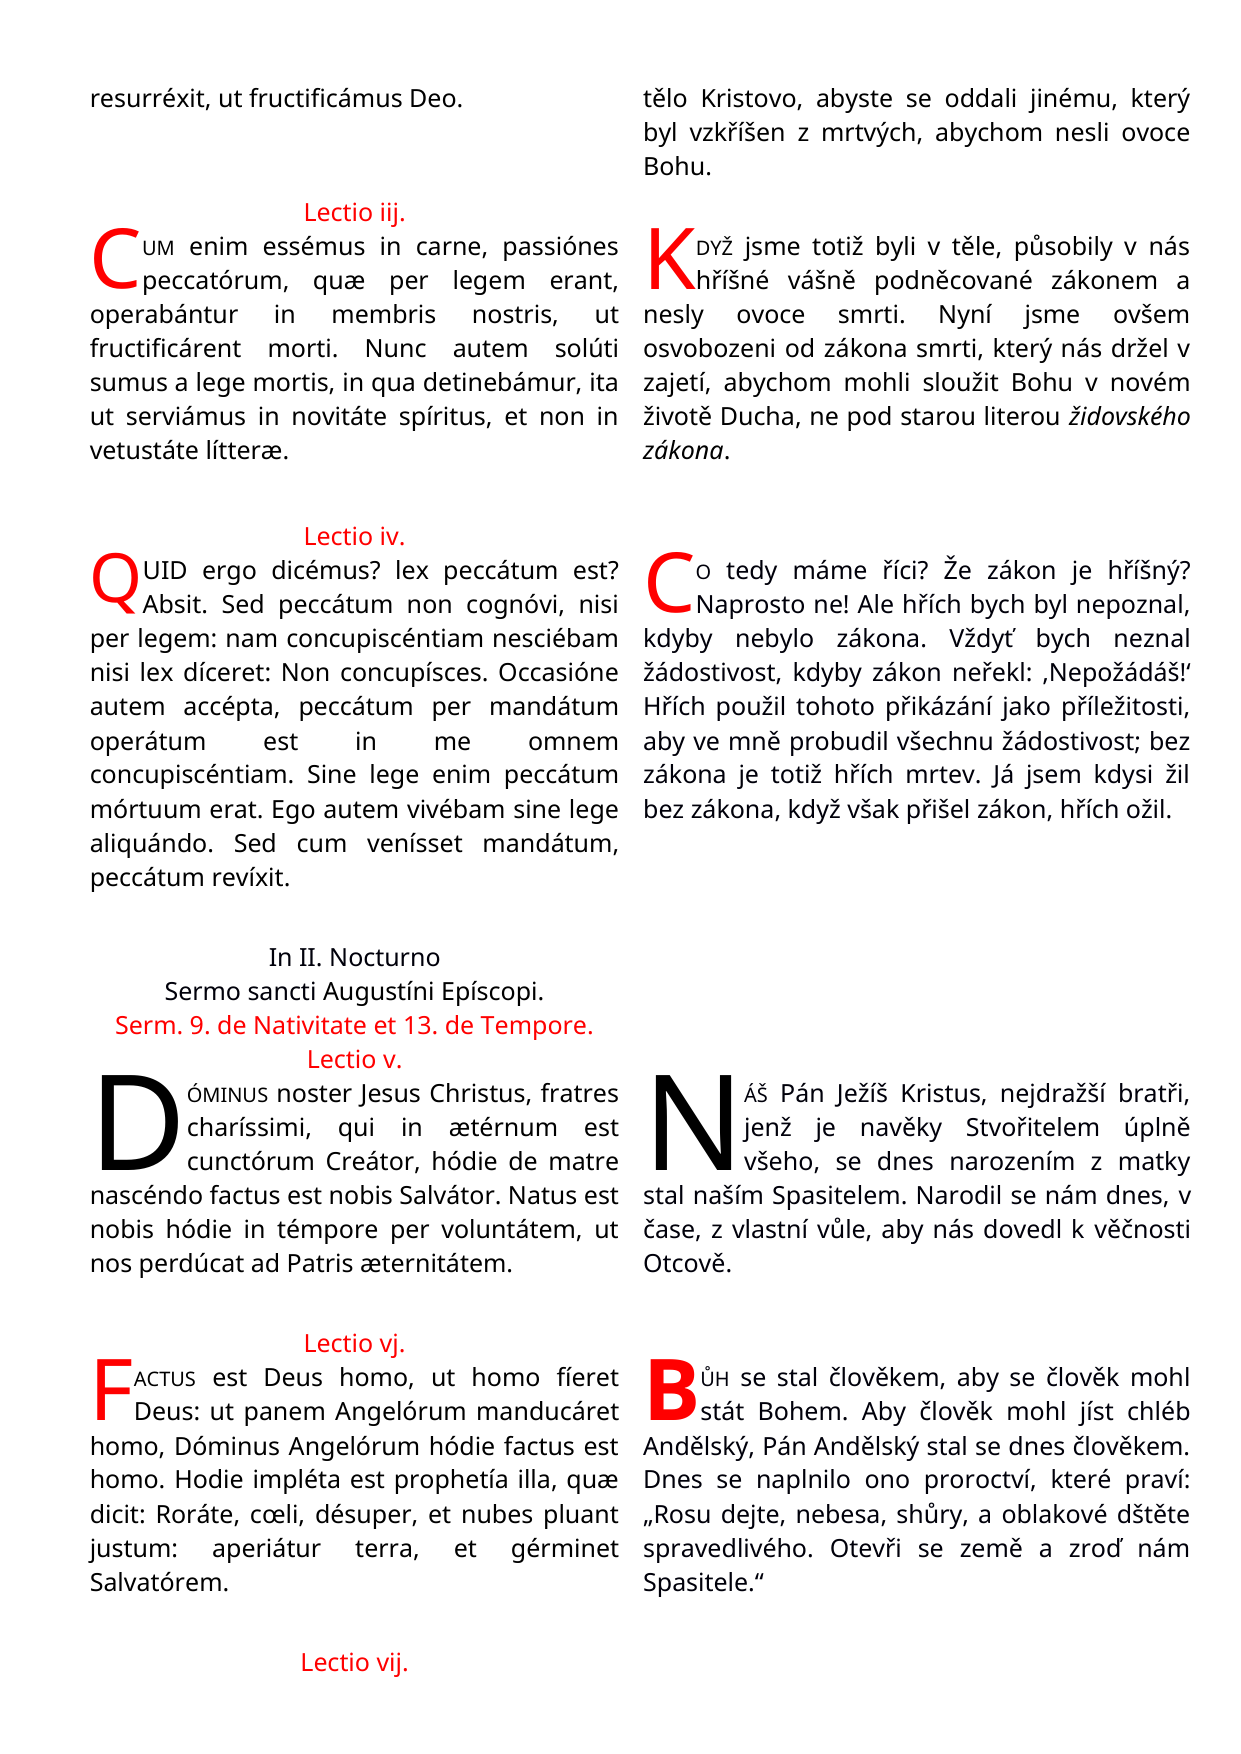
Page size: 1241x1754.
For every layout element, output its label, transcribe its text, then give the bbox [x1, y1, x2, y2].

table_cell [631, 1639, 1203, 1684]
table_cell Když jsme totiž byli v těle, působily v nás hříšné vášně podněcované zákonem a nesly ovoce smrti. Nyní jsme ovšem osvobozeni od zákona smrti, který nás držel v zajetí, abychom mohli sloužit Bohu v novém životě Ducha, ne pod starou literou židovského zákona. [631, 189, 1203, 513]
table_cell Bůh se stal člověkem, aby se člověk mohl stát Bohem. Aby člověk mohl jíst chléb Andělský, Pán Andělský stal se dnes člověkem. Dnes se naplnilo ono proroctví, které praví: „Rosu dejte, nebesa, shůry, a oblakové dštěte spravedlivého. Otevři se země a zroď nám Spasitele.“ [631, 1320, 1203, 1638]
table_cell Lectio vj. Factus est Deus homo, ut homo fíeret Deus: ut panem Angelórum manducáret homo, Dóminus Angelórum hódie factus est homo. Hodie impléta est prophetía illa, quæ dicit: Roráte, cœli, désuper, et nubes pluant justum: aperiátur terra, et gérminet Salvatórem. [78, 1320, 631, 1638]
table_cell Lectio iij. Cum enim essémus in carne, passiónes peccatórum, quæ per legem erant, operabántur in membris nostris, ut fructificárent morti. Nunc autem solúti sumus a lege mortis, in qua detinebámur, ita ut serviámus in novitáte spíritus, et non in vetustáte lítteræ. [78, 189, 631, 513]
table_cell Náš Pán Ježíš Kristus, nejdražší bratři, jenž je navěky Stvořitelem úplně všeho, se dnes narozením z matky stal naším Spasitelem. Narodil se nám dnes, v čase, z vlastní vůle, aby nás dovedl k věčnosti Otcově. [631, 934, 1203, 1320]
table_cell resurréxit, ut fructificámus Deo. [78, 74, 631, 188]
table_cell Lectio vij. [78, 1639, 631, 1684]
table_cell In II. Nocturno Sermo sancti Augustíni Epíscopi. Serm. 9. de Nativitate et 13. de Tempore. Lectio v. Dóminus noster Jesus Christus, fratres charíssimi, qui in ætérnum est cunctórum Creátor, hódie de matre nascéndo factus est nobis Salvátor. Natus est nobis hódie in témpore per voluntátem, ut nos perdúcat ad Patris æternitátem. [78, 934, 631, 1320]
table_cell Lectio iv. QUID ergo dicémus? lex peccátum est? Absit. Sed peccátum non cognóvi, nisi per legem: nam concupiscéntiam nesciébam nisi lex díceret: Non concupísces. Occasióne autem accépta, peccátum per mandátum operátum est in me omnem concupiscéntiam. Sine lege enim peccátum mórtuum erat. Ego autem vivébam sine lege aliquándo. Sed cum venísset mandátum, peccátum revíxit. [78, 513, 631, 933]
table_cell tělo Kristovo, abyste se oddali jinému, který byl vzkříšen z mrtvých, abychom nesli ovoce Bohu. [631, 74, 1203, 188]
table_cell Co tedy máme říci? Že zákon je hříšný? Naprosto ne! Ale hřích bych byl nepoznal, kdyby nebylo zákona. Vždyť bych neznal žádostivost, kdyby zákon neřekl: ‚Nepožádáš!‘ Hřích použil tohoto přikázání jako příležitosti, aby ve mně probudil všechnu žádostivost; bez zákona je totiž hřích mrtev. Já jsem kdysi žil bez zákona, když však přišel zákon, hřích ožil. [631, 513, 1203, 933]
